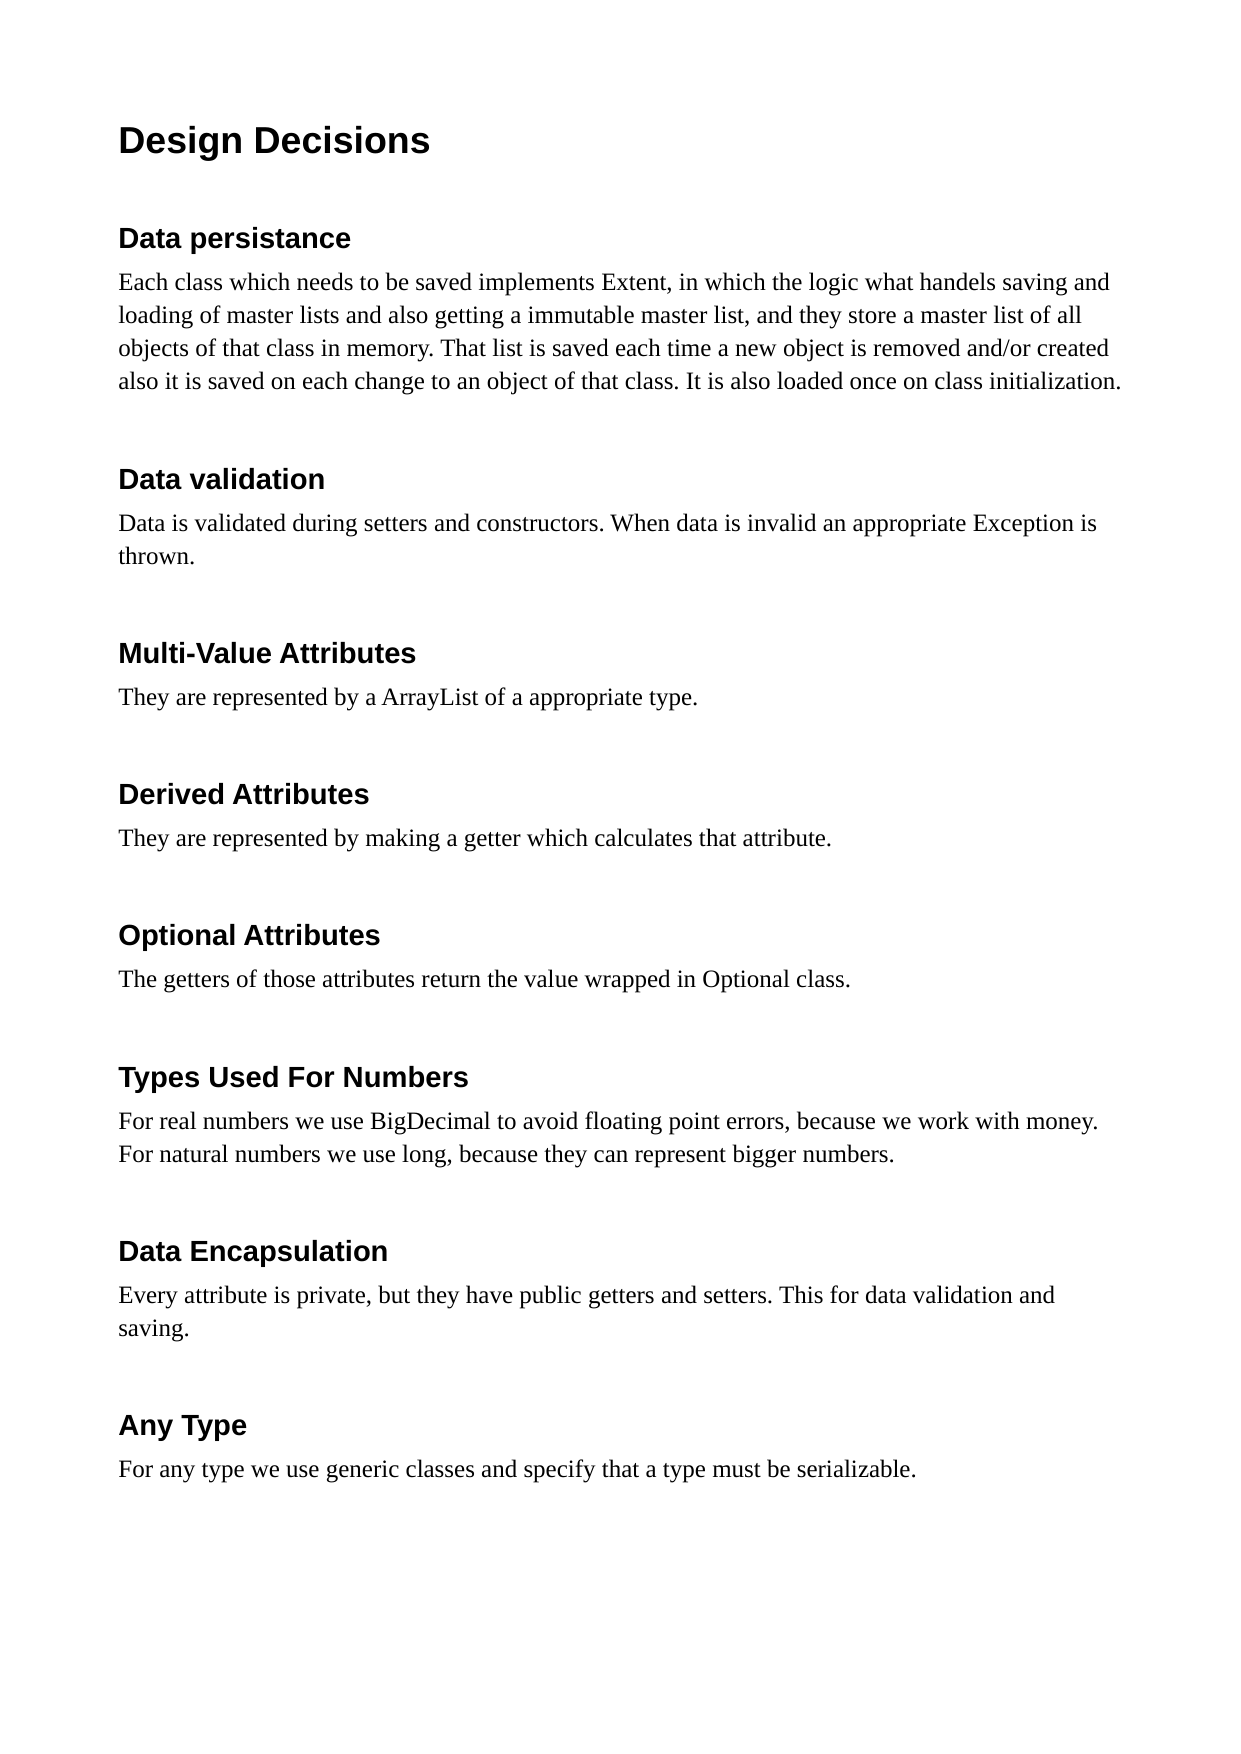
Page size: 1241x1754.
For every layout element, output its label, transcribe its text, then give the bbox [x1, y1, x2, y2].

text For real numbers we use BigDecimal to avoid floating point errors, because we work with money. For natural numbers we use long, because they can represent bigger numbers. [118, 1106, 1122, 1167]
subtitle Data Encapsulation [118, 1234, 1122, 1267]
subtitle Data persistance [118, 221, 1122, 255]
subtitle Derived Attributes [118, 777, 1122, 811]
text Each class which needs to be saved implements Extent, in which the logic what handels saving and loading of master lists and also getting a immutable master list, and they store a master list of all objects of that class in memory. That list is saved each time a new object is removed and/or created also it is saved on each change to an object of that class. It is also loaded once on class initialization. [118, 267, 1122, 395]
text Every attribute is private, but they have public getters and setters. This for data validation and saving. [118, 1280, 1122, 1342]
text They are represented by making a getter which calculates that attribute. [118, 823, 1122, 852]
subtitle Types Used For Numbers [118, 1060, 1122, 1093]
text Data is validated during setters and constructors. When data is invalid an appropriate Exception is thrown. [118, 508, 1122, 569]
subtitle Data validation [118, 462, 1122, 495]
subtitle Any Type [118, 1408, 1122, 1442]
subtitle Optional Attributes [118, 918, 1122, 952]
text The getters of those attributes return the value wrapped in Optional class. [118, 964, 1122, 993]
subtitle Design Decisions [118, 118, 1122, 161]
text They are represented by a ArrayList of a appropriate type. [118, 682, 1122, 711]
subtitle Multi-Value Attributes [118, 636, 1122, 669]
text For any type we use generic classes and specify that a type must be serializable. [118, 1454, 1122, 1483]
